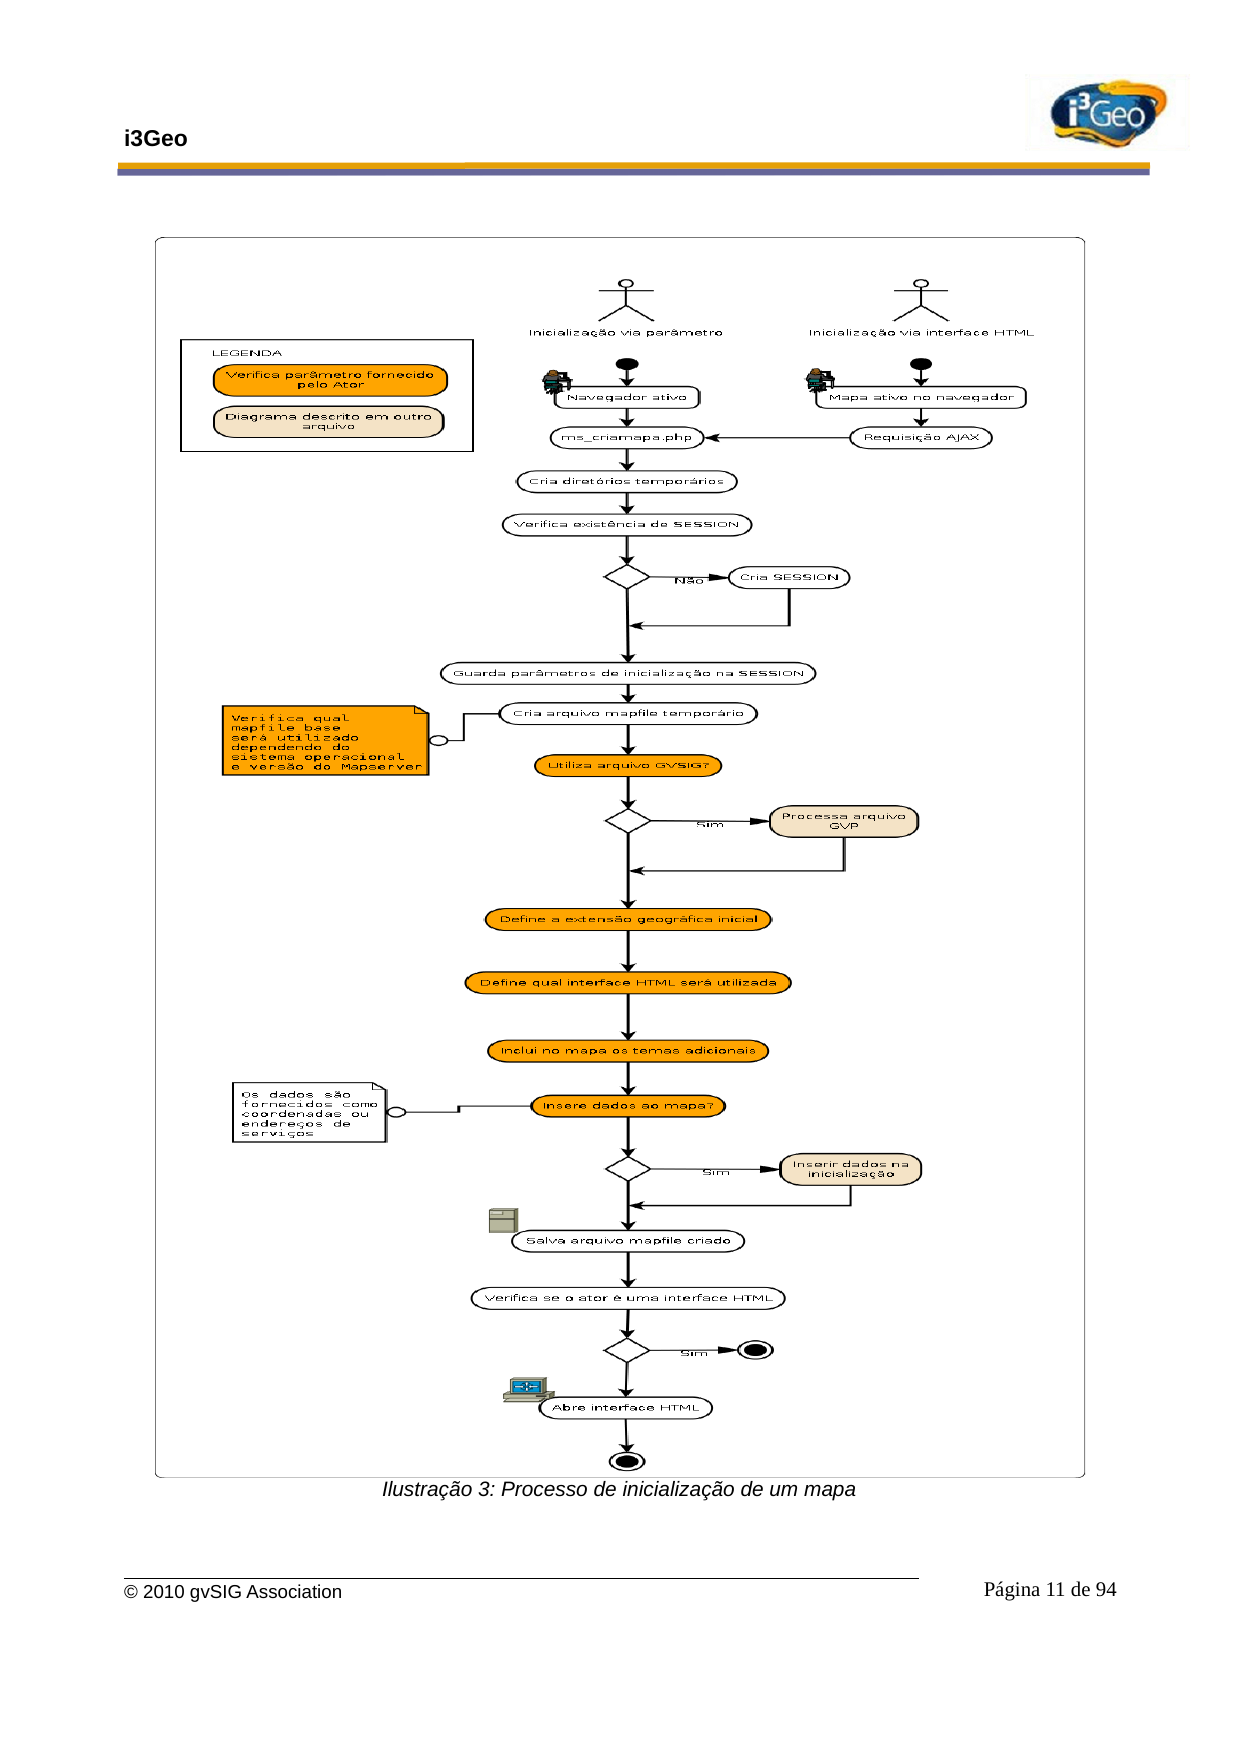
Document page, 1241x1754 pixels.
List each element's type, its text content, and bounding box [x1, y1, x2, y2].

picture [1025, 74, 1191, 151]
picture [155, 237, 1085, 1478]
text [382, 227, 858, 237]
text Ilustração 3: Processo de inicialização de um mapa [382, 1478, 858, 1501]
